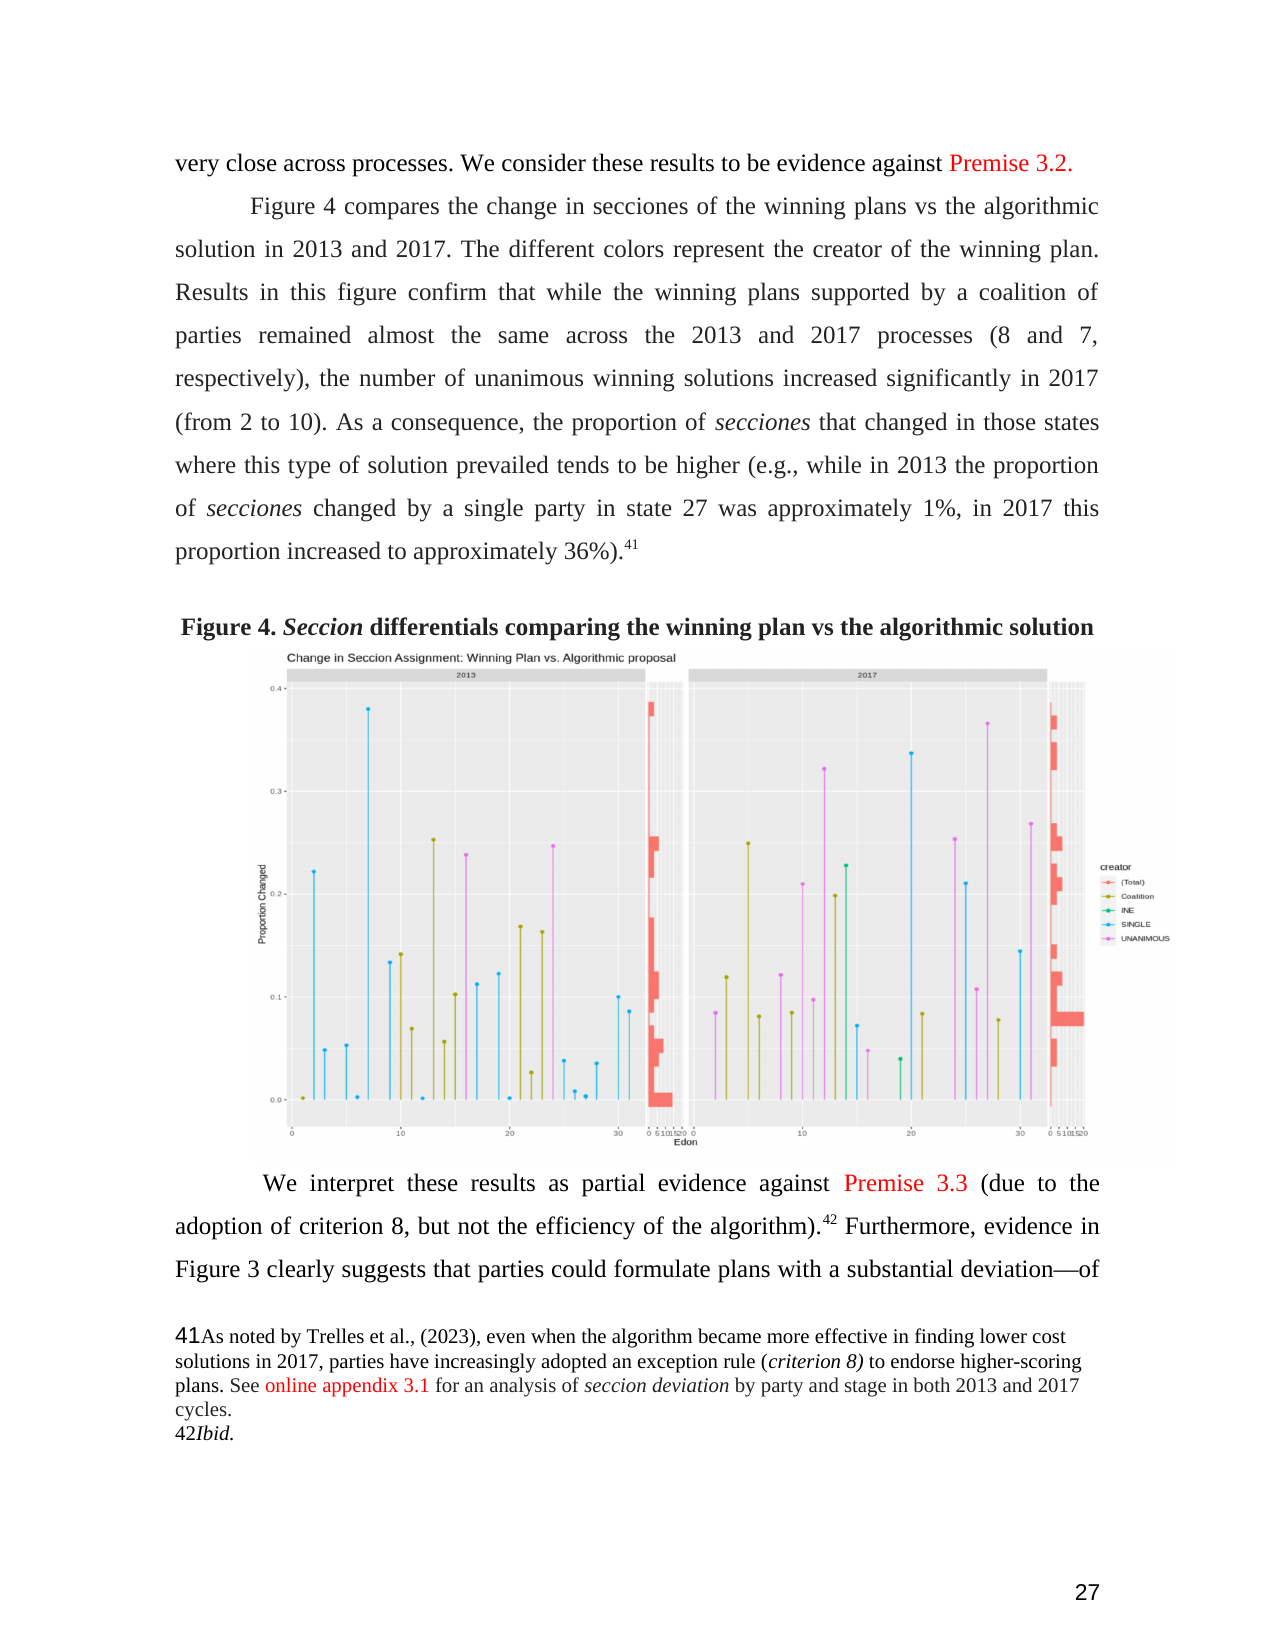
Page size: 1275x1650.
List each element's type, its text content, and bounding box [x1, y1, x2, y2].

text Ibid. [175, 1421, 1100, 1445]
text As noted by Trelles et al., (2023), even when the algorithm became more effective in finding lower cost solutions in 2017, parties have increasingly adopted an exception rule (criterion 8) to endorse higher-scoring plans. See online appendix 3.1 for an analysis of seccion deviation by party and stage in both 2013 and 2017 cycles. [175, 1322, 1100, 1421]
text Figure 4 compares the change in secciones of the winning plans vs the algorithmic solution in 2013 and 2017. The different colors represent the creator of the winning plan. Results in this figure confirm that while the winning plans supported by a coalition of parties remained almost the same across the 2013 and 2017 processes (8 and 7, respectively), the number of unanimous winning solutions increased significantly in 2017 (from 2 to 10). As a consequence, the proportion of secciones that changed in those states where this type of solution prevailed tends to be higher (e.g., while in 2013 the proportion of secciones changed by a single party in state 27 was approximately 1%, in 2017 this proportion increased to approximately 36%). [175, 191, 1100, 565]
text very close across processes. We consider these results to be evidence against Premise 3.2. [175, 148, 1100, 177]
text Figure 4. Seccion differentials comparing the winning plan vs the algorithmic solution [175, 612, 1100, 641]
text We interpret these results as partial evidence against Premise 3.3 (due to the adoption of criterion 8, but not the efficiency of the algorithm). Furthermore, evidence in Figure 3 clearly suggests that parties could formulate plans with a substantial deviation––of [175, 1168, 1100, 1283]
picture [250, 645, 1175, 1164]
